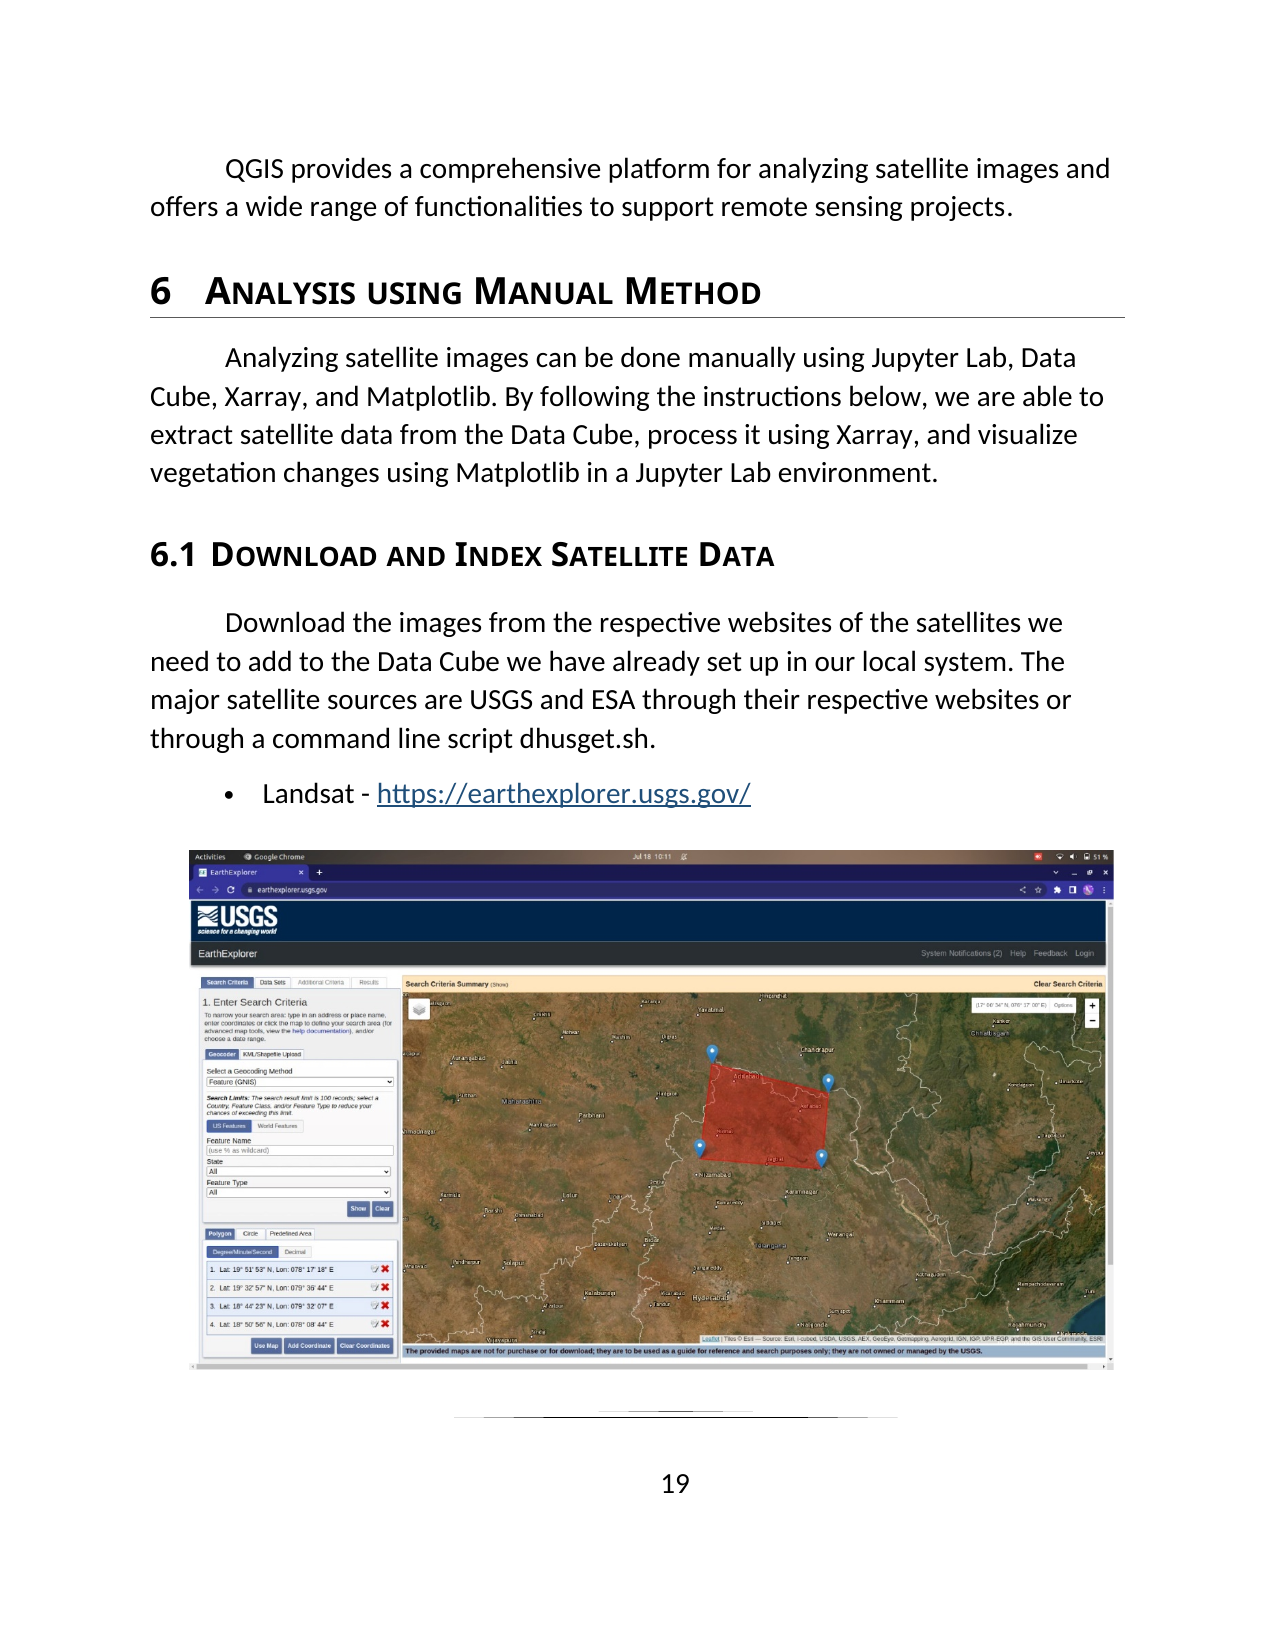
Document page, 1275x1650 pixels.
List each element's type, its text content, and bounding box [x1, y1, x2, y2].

text Analyzing satellite images can be done manually using Jupyter Lab, Data Cube, Xarray, and Matplotlib. By following the instructions below, we are able to extract satellite data from the Data Cube, process it using Xarray, and visualize vegetation changes using Matplotlib in a Jupyter Lab environment. [150, 339, 1125, 490]
subtitle Download and Index Satellite Data [150, 531, 1125, 576]
subtitle Analysis using Manual Method [150, 264, 1125, 317]
picture [189, 850, 1114, 1370]
text QGIS provides a comprehensive platform for analyzing satellite images and offers a wide range of functionalities to support remote sensing projects. [150, 150, 1125, 224]
list Landsat - https://earthexplorer.usgs.gov/ [225, 775, 1125, 811]
text Download the images from the respective websites of the satellites we need to add to the Data Cube we have already set up in our local system. The major satellite sources are USGS and ESA through their respective websites or through a command line script dhusget.sh. [150, 604, 1125, 755]
